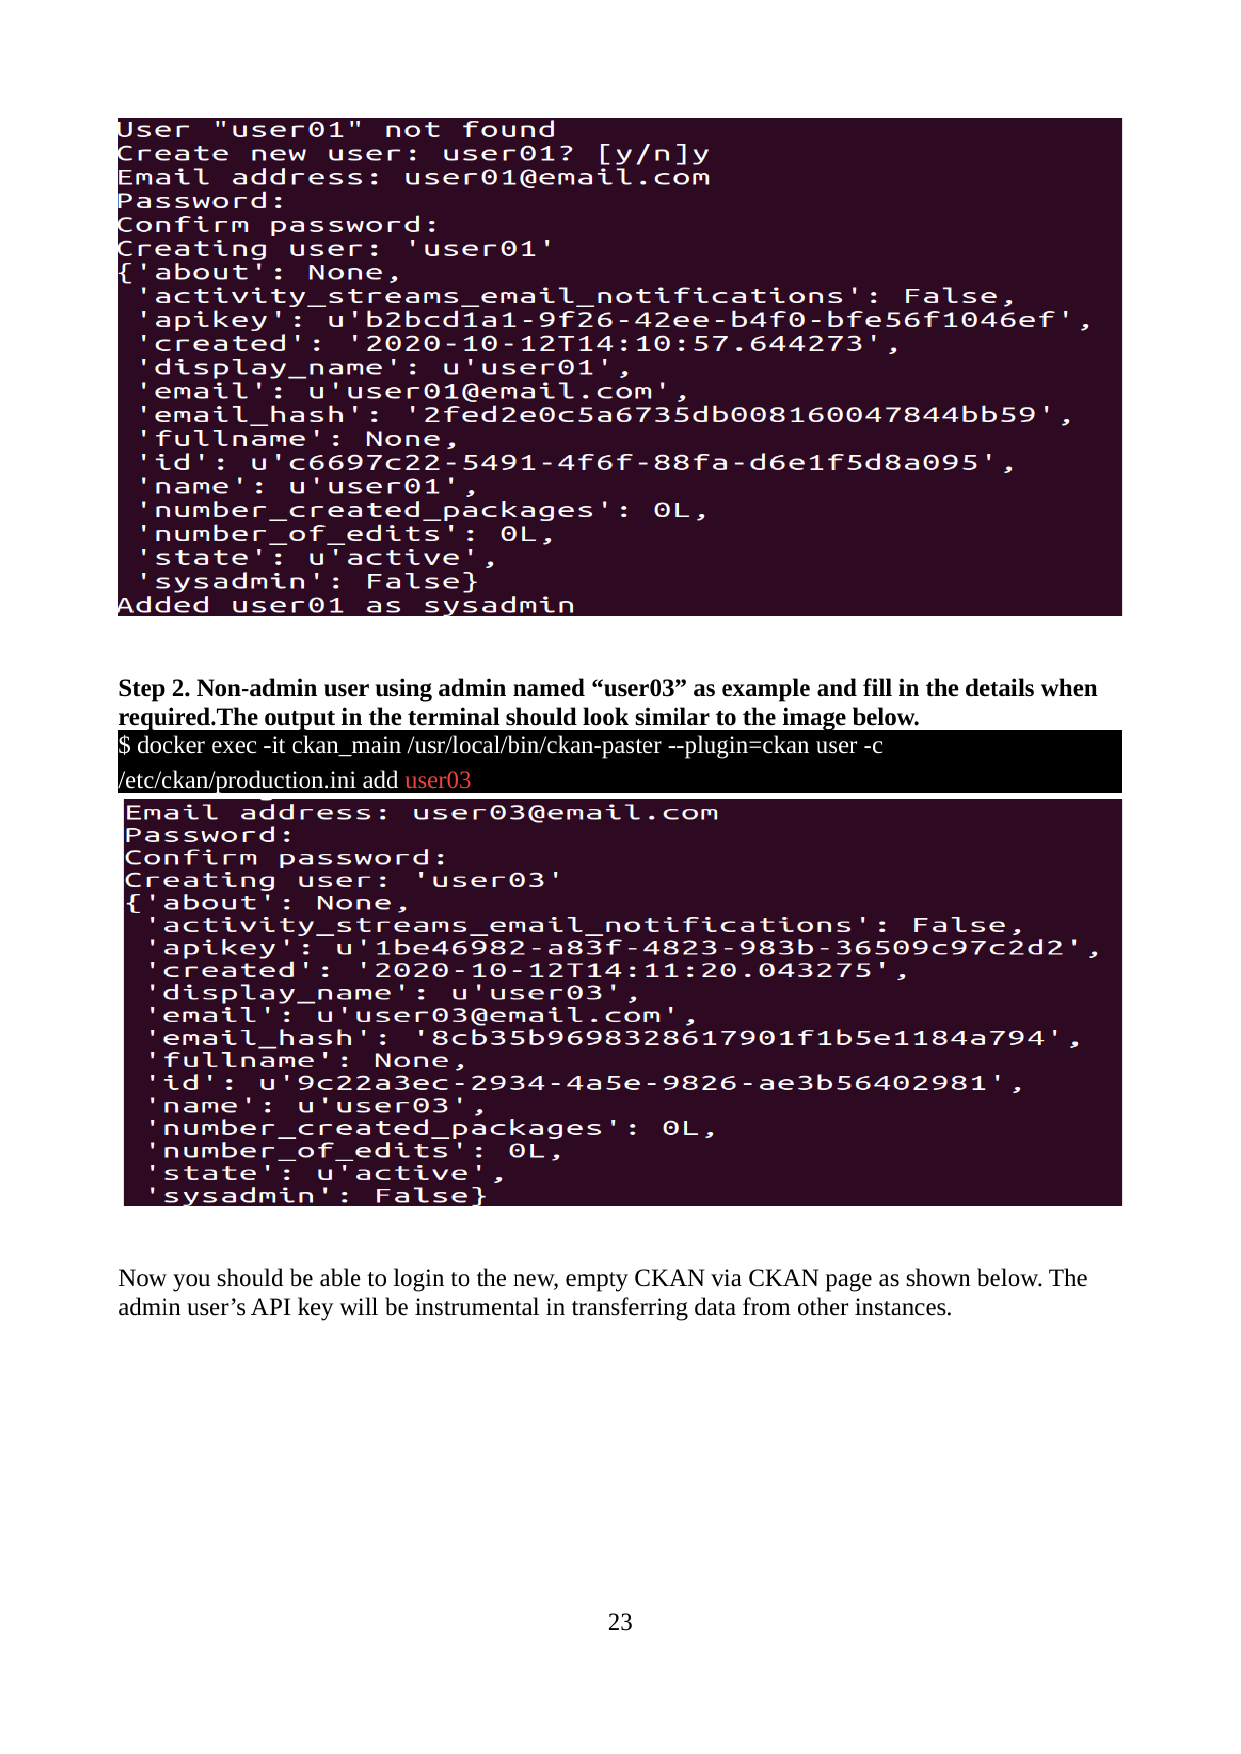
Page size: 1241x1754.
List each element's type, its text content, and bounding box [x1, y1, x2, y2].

picture [118, 118, 1123, 616]
text Now you should be able to login to the new, empty CKAN via CKAN page as shown below. The admin user’s API key will be instrumental in transferring data from other instances. [118, 1263, 1122, 1321]
picture [123, 799, 1123, 1206]
text $ docker exec -it ckan_main /usr/local/bin/ckan-paster --plugin=ckan user -c /etc/ckan/production.ini add user03 [118, 730, 1122, 793]
text Step 2. Non-admin user using admin named “user03” as example and fill in the details when required.The output in the terminal should look similar to the image below. [118, 673, 1122, 730]
